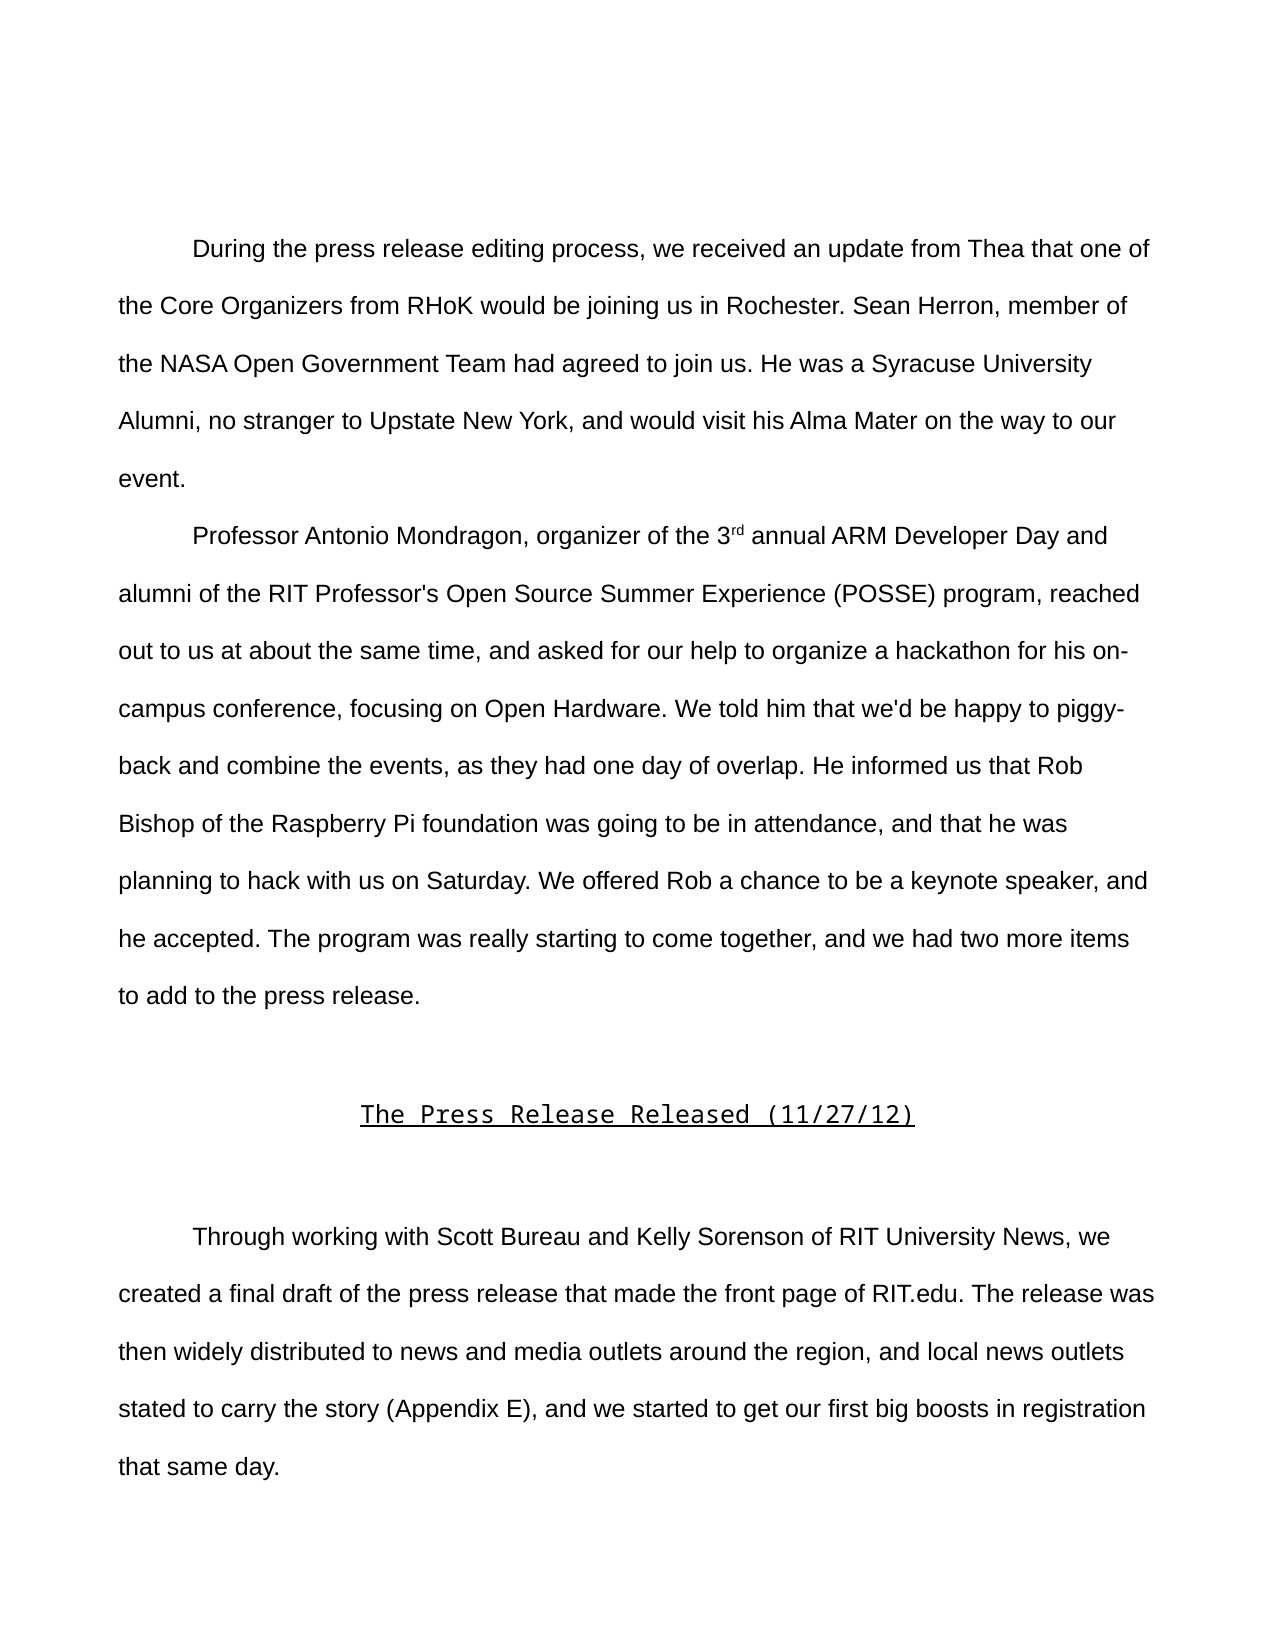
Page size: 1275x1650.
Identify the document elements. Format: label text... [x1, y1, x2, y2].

text Professor Antonio Mondragon, organizer of the 3rd annual ARM Developer Day and alumni of the RIT Professor's Open Source Summer Experience (POSSE) program, reached out to us at about the same time, and asked for our help to organize a hackathon for his on-campus conference, focusing on Open Hardware. We told him that we'd be happy to piggy-back and combine the events, as they had one day of overlap. He informed us that Rob Bishop of the Raspberry Pi foundation was going to be in attendance, and that he was planning to hack with us on Saturday. We offered Rob a chance to be a keynote speaker, and he accepted. The program was really starting to come together, and we had two more items to add to the press release. [118, 521, 1157, 1010]
text Through working with Scott Bureau and Kelly Sorenson of RIT University News, we created a final draft of the press release that made the front page of RIT.edu. The release was then widely distributed to news and media outlets around the region, and local news outlets stated to carry the story (Appendix E), and we started to get our first big boosts in registration that same day. [118, 1222, 1157, 1481]
text During the press release editing process, we received an update from Thea that one of the Core Organizers from RHoK would be joining us in Rochester. Sean Herron, member of the NASA Open Government Team had agreed to join us. He was a Syracuse University Alumni, no stranger to Upstate New York, and would visit his Alma Mater on the way to our event. [118, 234, 1157, 493]
text The Press Release Released (11/27/12) [118, 1096, 1157, 1130]
